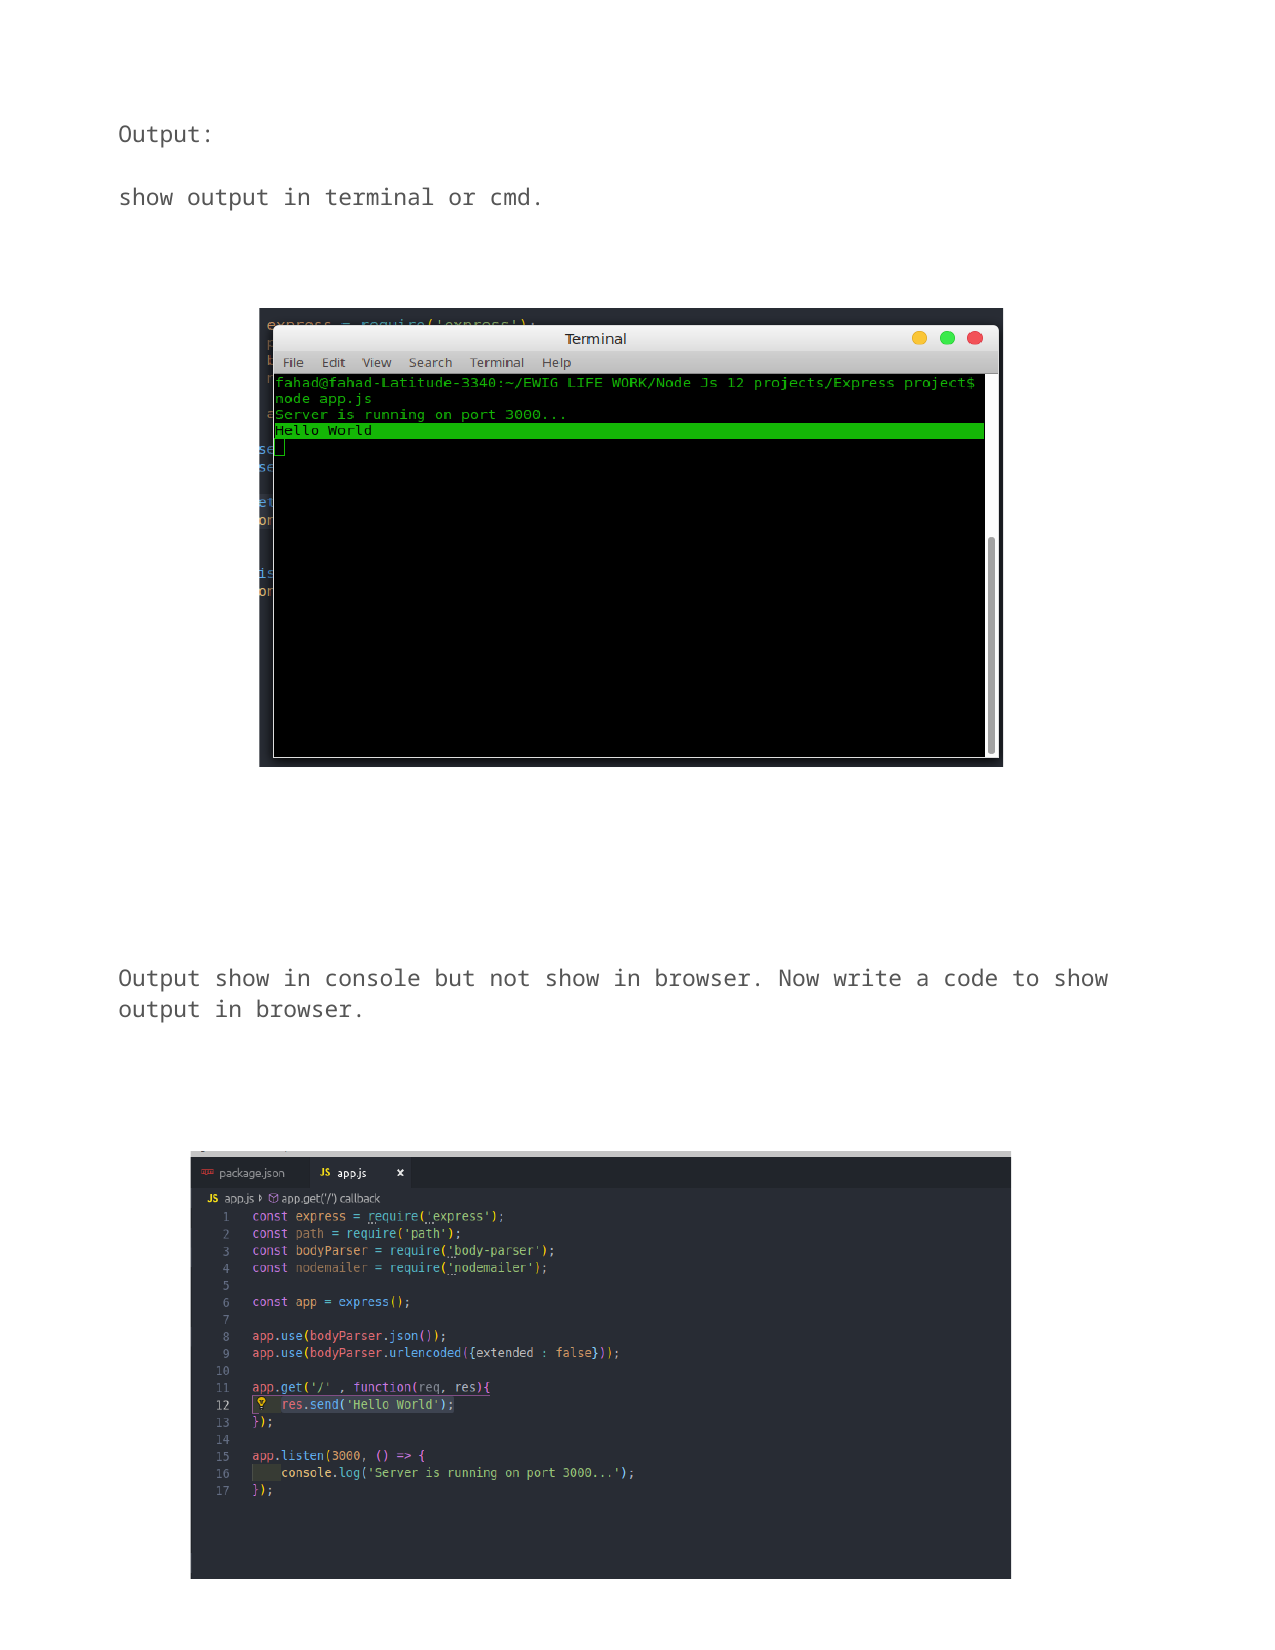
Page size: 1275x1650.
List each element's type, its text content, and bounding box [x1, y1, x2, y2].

picture [259, 308, 1004, 767]
picture [190, 1151, 1012, 1579]
text show output in terminal or cmd. [118, 181, 1157, 212]
text Output show in console but not show in browser. Now write a code to show output in browser. [118, 962, 1157, 1024]
text Output: [118, 118, 1157, 149]
